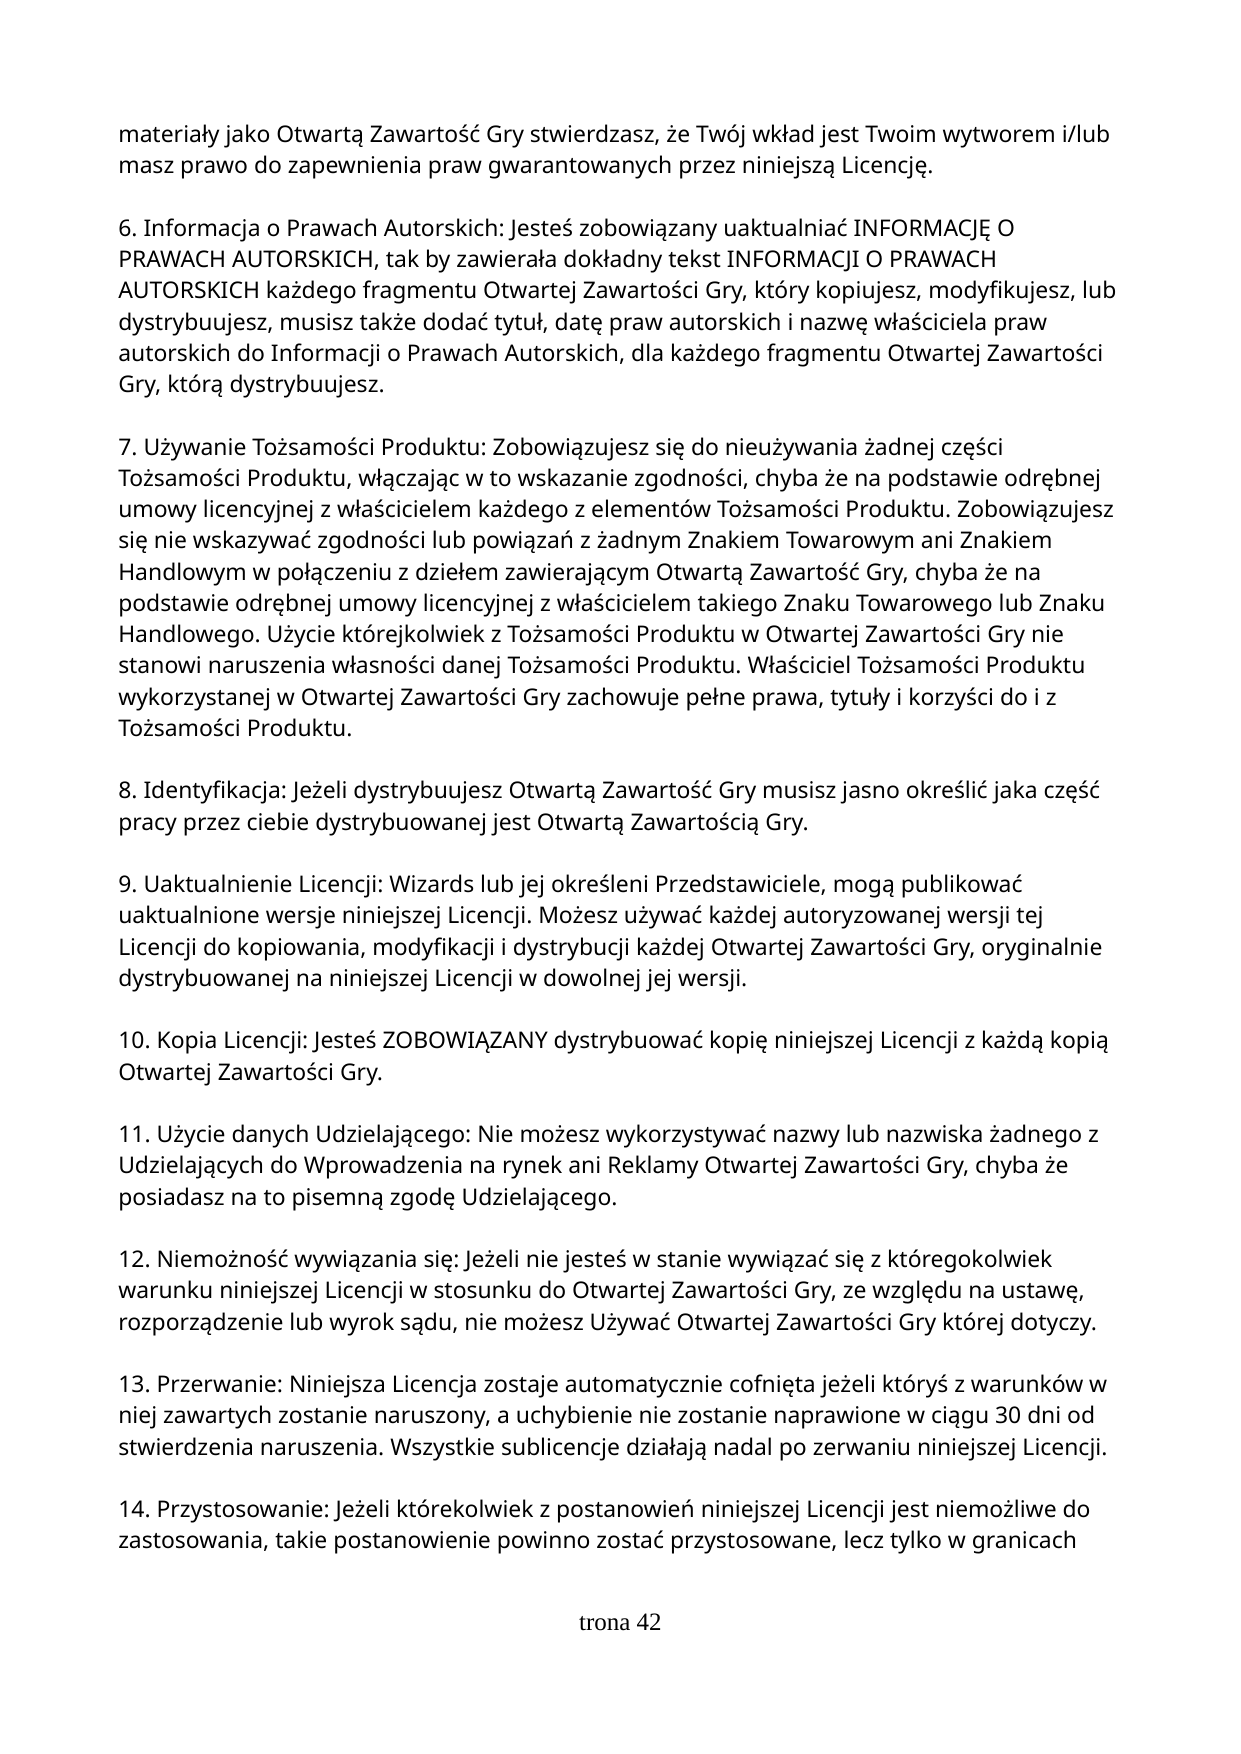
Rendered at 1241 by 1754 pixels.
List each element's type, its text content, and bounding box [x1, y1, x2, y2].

text 6. Informacja o Prawach Autorskich: Jesteś zobowiązany uaktualniać INFORMACJĘ O PRAWACH AUTORSKICH, tak by zawierała dokładny tekst INFORMACJI O PRAWACH AUTORSKICH każdego fragmentu Otwartej Zawartości Gry, który kopiujesz, modyfikujesz, lub dystrybuujesz, musisz także dodać tytuł, datę praw autorskich i nazwę właściciela praw autorskich do Informacji o Prawach Autorskich, dla każdego fragmentu Otwartej Zawartości Gry, którą dystrybuujesz. [118, 212, 1122, 399]
text materiały jako Otwartą Zawartość Gry stwierdzasz, że Twój wkład jest Twoim wytworem i/lub masz prawo do zapewnienia praw gwarantowanych przez niniejszą Licencję. [118, 118, 1122, 181]
text 8. Identyfikacja: Jeżeli dystrybuujesz Otwartą Zawartość Gry musisz jasno określić jaka część pracy przez ciebie dystrybuowanej jest Otwartą Zawartością Gry. [118, 774, 1122, 837]
text 13. Przerwanie: Niniejsza Licencja zostaje automatycznie cofnięta jeżeli któryś z warunków w niej zawartych zostanie naruszony, a uchybienie nie zostanie naprawione w ciągu 30 dni od stwierdzenia naruszenia. Wszystkie sublicencje działają nadal po zerwaniu niniejszej Licencji. [118, 1368, 1122, 1462]
text 14. Przystosowanie: Jeżeli którekolwiek z postanowień niniejszej Licencji jest niemożliwe do zastosowania, takie postanowienie powinno zostać przystosowane, lecz tylko w granicach [118, 1493, 1122, 1556]
text 10. Kopia Licencji: Jesteś ZOBOWIĄZANY dystrybuować kopię niniejszej Licencji z każdą kopią Otwartej Zawartości Gry. [118, 1024, 1122, 1087]
text 9. Uaktualnienie Licencji: Wizards lub jej określeni Przedstawiciele, mogą publikować uaktualnione wersje niniejszej Licencji. Możesz używać każdej autoryzowanej wersji tej Licencji do kopiowania, modyfikacji i dystrybucji każdej Otwartej Zawartości Gry, oryginalnie dystrybuowanej na niniejszej Licencji w dowolnej jej wersji. [118, 868, 1122, 993]
text 12. Niemożność wywiązania się: Jeżeli nie jesteś w stanie wywiązać się z któregokolwiek warunku niniejszej Licencji w stosunku do Otwartej Zawartości Gry, ze względu na ustawę, rozporządzenie lub wyrok sądu, nie możesz Używać Otwartej Zawartości Gry której dotyczy. [118, 1243, 1122, 1337]
text 11. Użycie danych Udzielającego: Nie możesz wykorzystywać nazwy lub nazwiska żadnego z Udzielających do Wprowadzenia na rynek ani Reklamy Otwartej Zawartości Gry, chyba że posiadasz na to pisemną zgodę Udzielającego. [118, 1118, 1122, 1212]
text 7. Używanie Tożsamości Produktu: Zobowiązujesz się do nieużywania żadnej części Tożsamości Produktu, włączając w to wskazanie zgodności, chyba że na podstawie odrębnej umowy licencyjnej z właścicielem każdego z elementów Tożsamości Produktu. Zobowiązujesz się nie wskazywać zgodności lub powiązań z żadnym Znakiem Towarowym ani Znakiem Handlowym w połączeniu z dziełem zawierającym Otwartą Zawartość Gry, chyba że na podstawie odrębnej umowy licencyjnej z właścicielem takiego Znaku Towarowego lub Znaku Handlowego. Użycie którejkolwiek z Tożsamości Produktu w Otwartej Zawartości Gry nie stanowi naruszenia własności danej Tożsamości Produktu. Właściciel Tożsamości Produktu wykorzystanej w Otwartej Zawartości Gry zachowuje pełne prawa, tytuły i korzyści do i z Tożsamości Produktu. [118, 431, 1122, 743]
